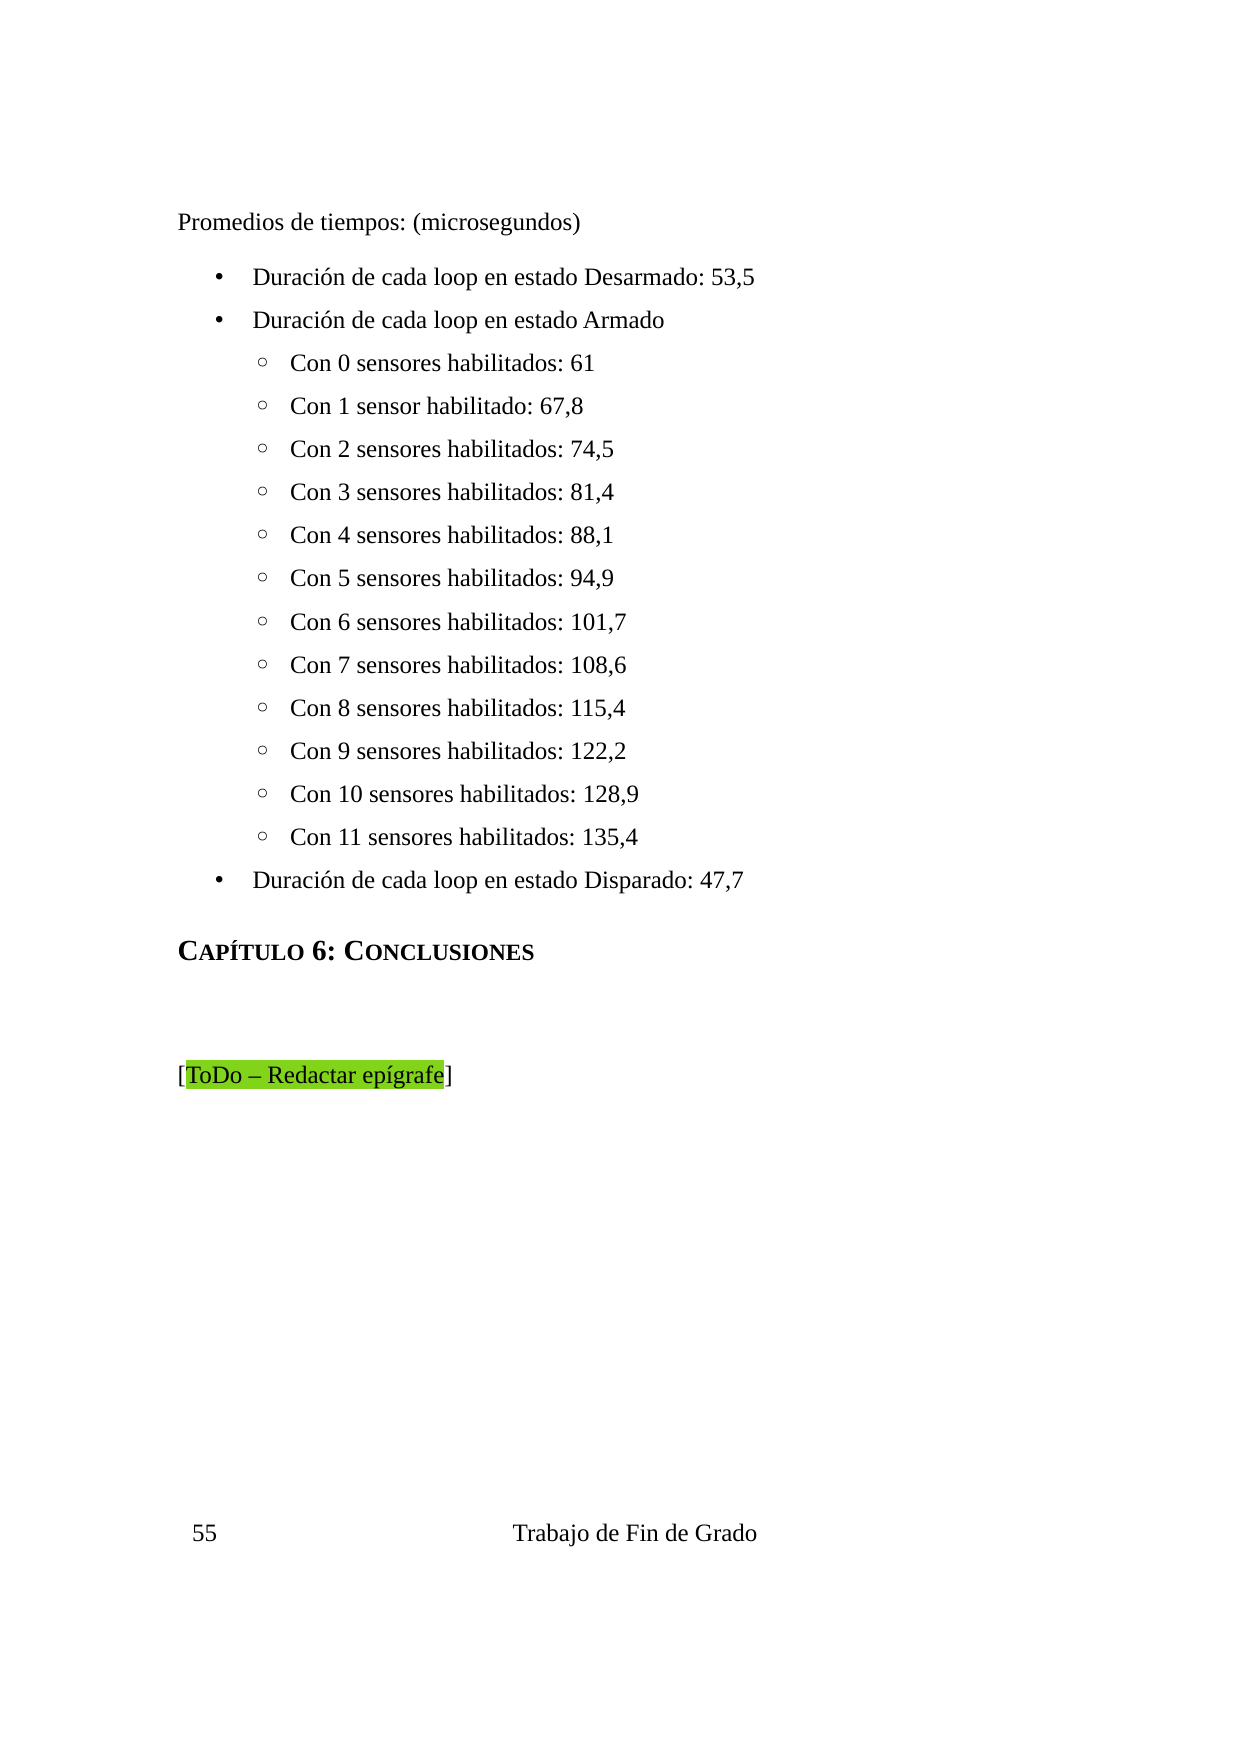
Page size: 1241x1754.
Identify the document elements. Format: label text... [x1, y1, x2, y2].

list Con 3 sensores habilitados: 81,4 [252, 477, 1092, 506]
list Duración de cada loop en estado Disparado: 47,7 [215, 865, 1092, 894]
list Duración de cada loop en estado Desarmado: 53,5 [215, 262, 1092, 290]
subtitle Capítulo 6: Conclusiones [177, 933, 1092, 967]
list Con 8 sensores habilitados: 115,4 [252, 693, 1092, 722]
list Con 10 sensores habilitados: 128,9 [252, 779, 1092, 808]
list Con 2 sensores habilitados: 74,5 [252, 434, 1092, 463]
list Con 1 sensor habilitado: 67,8 [252, 391, 1092, 420]
list Con 6 sensores habilitados: 101,7 [252, 607, 1092, 635]
list Con 4 sensores habilitados: 88,1 [252, 520, 1092, 549]
text Promedios de tiempos: (microsegundos) [177, 207, 1092, 235]
text [ToDo – Redactar epígrafe] [177, 1060, 1092, 1089]
list Con 7 sensores habilitados: 108,6 [252, 650, 1092, 678]
list Con 11 sensores habilitados: 135,4 [252, 822, 1092, 851]
list Duración de cada loop en estado Armado [215, 305, 1092, 333]
list Con 0 sensores habilitados: 61 [252, 348, 1092, 377]
list Con 5 sensores habilitados: 94,9 [252, 563, 1092, 592]
list Con 9 sensores habilitados: 122,2 [252, 736, 1092, 765]
